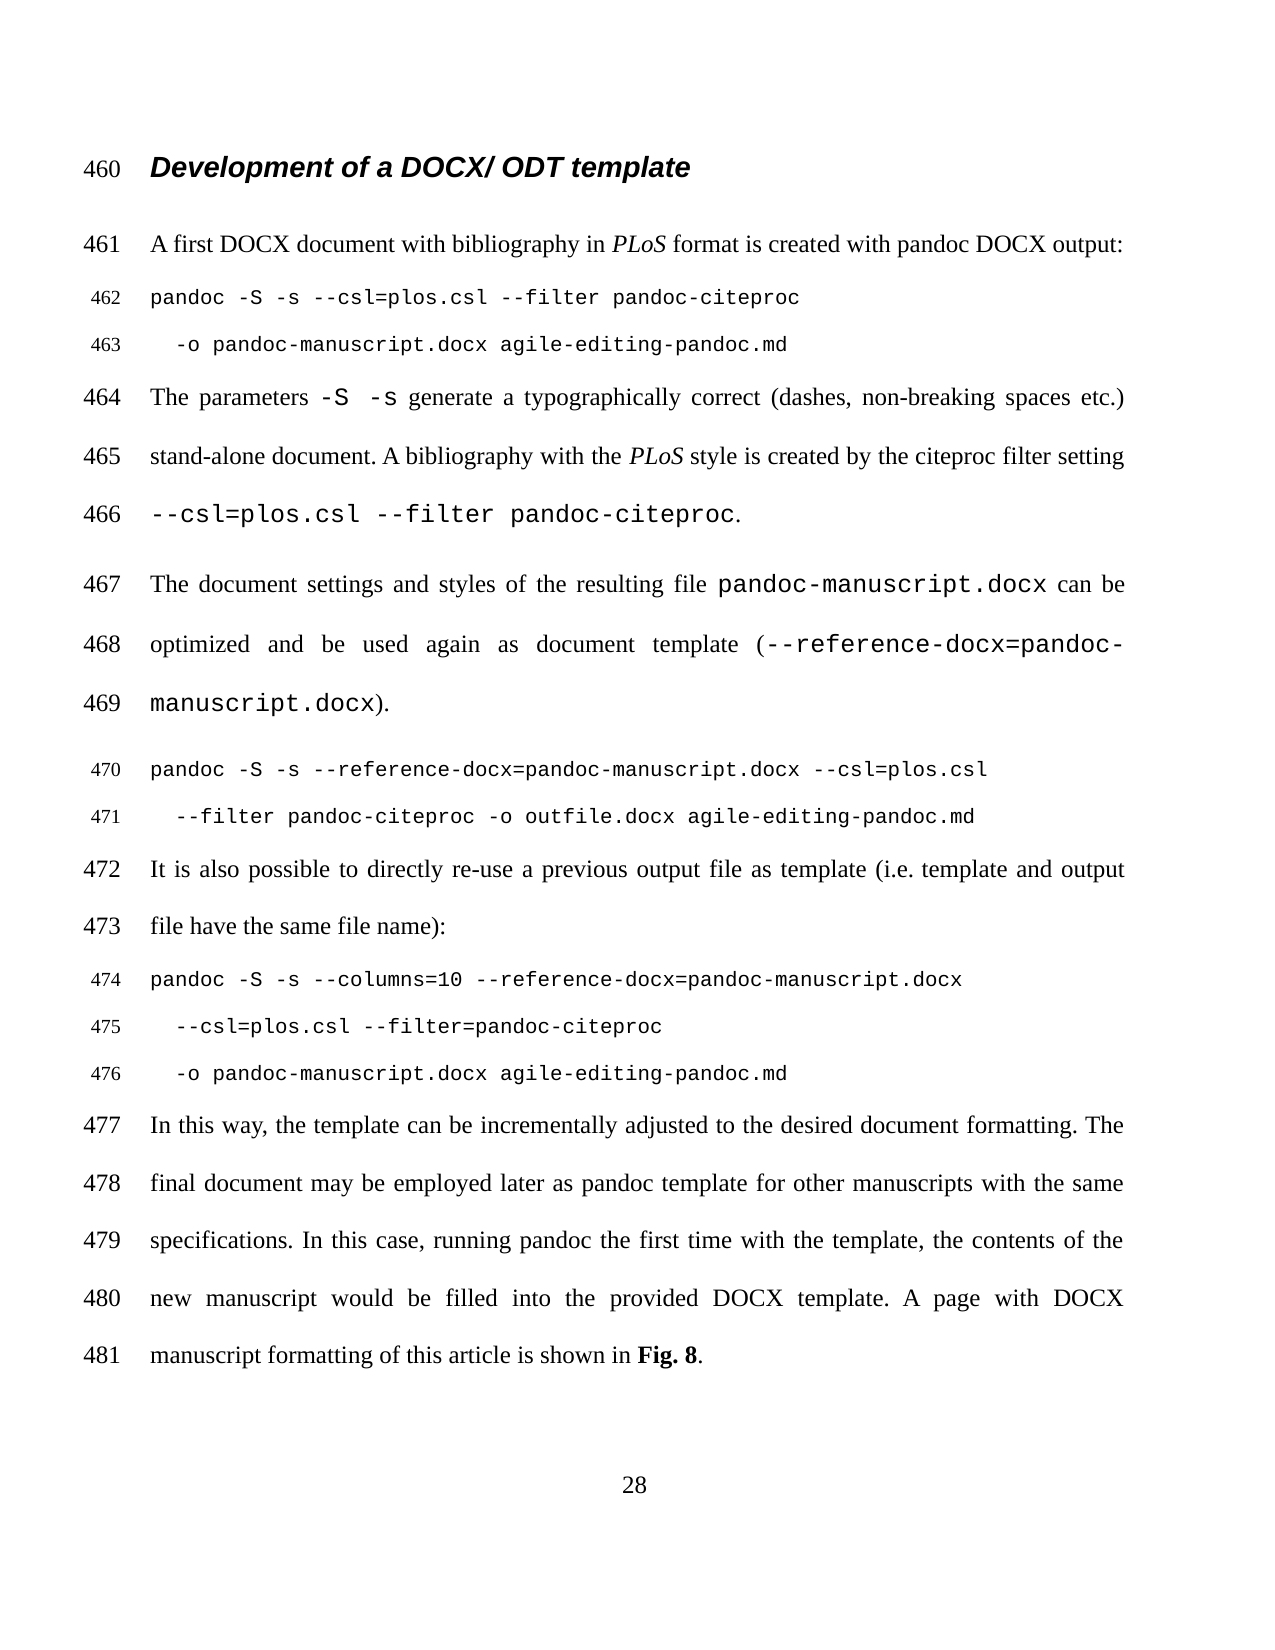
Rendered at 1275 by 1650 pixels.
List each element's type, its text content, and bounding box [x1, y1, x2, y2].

text -o pandoc-manuscript.docx agile-editing-pandoc.md [150, 334, 1125, 358]
text pandoc -S -s --csl=plos.csl --filter pandoc-citeproc [150, 287, 1125, 311]
text A first DOCX document with bibliography in PLoS format is created with pandoc DOCX output: [150, 229, 1125, 258]
text pandoc -S -s --reference-docx=pandoc-manuscript.docx --csl=plos.csl [150, 759, 1125, 783]
text pandoc -S -s --columns=10 --reference-docx=pandoc-manuscript.docx [150, 969, 1125, 992]
text It is also possible to directly re-use a previous output file as template (i.e. template and output file have the same file name): [150, 854, 1125, 940]
text --filter pandoc-citeproc -o outfile.docx agile-editing-pandoc.md [150, 806, 1125, 830]
text In this way, the template can be incrementally adjusted to the desired document formatting. The final document may be employed later as pandoc template for other manuscripts with the same specifications. In this case, running pandoc the first time with the template, the contents of the new manuscript would be filled into the provided DOCX template. A page with DOCX manuscript formatting of this article is shown in Fig. 8. [150, 1111, 1125, 1369]
subtitle Development of a DOCX/ ODT template [150, 150, 1125, 183]
text The document settings and styles of the resulting file pandoc-manuscript.docx can be optimized and be used again as document template (--reference-docx=pandoc-manuscript.docx). [150, 569, 1125, 719]
text -o pandoc-manuscript.docx agile-editing-pandoc.md [150, 1063, 1125, 1087]
text The parameters -S -s generate a typographically correct (dashes, non-breaking spaces etc.) stand-alone document. A bibliography with the PLoS style is created by the citeproc filter setting --csl=plos.csl --filter pandoc-citeproc. [150, 382, 1125, 529]
text --csl=plos.csl --filter=pandoc-citeproc [150, 1016, 1125, 1040]
